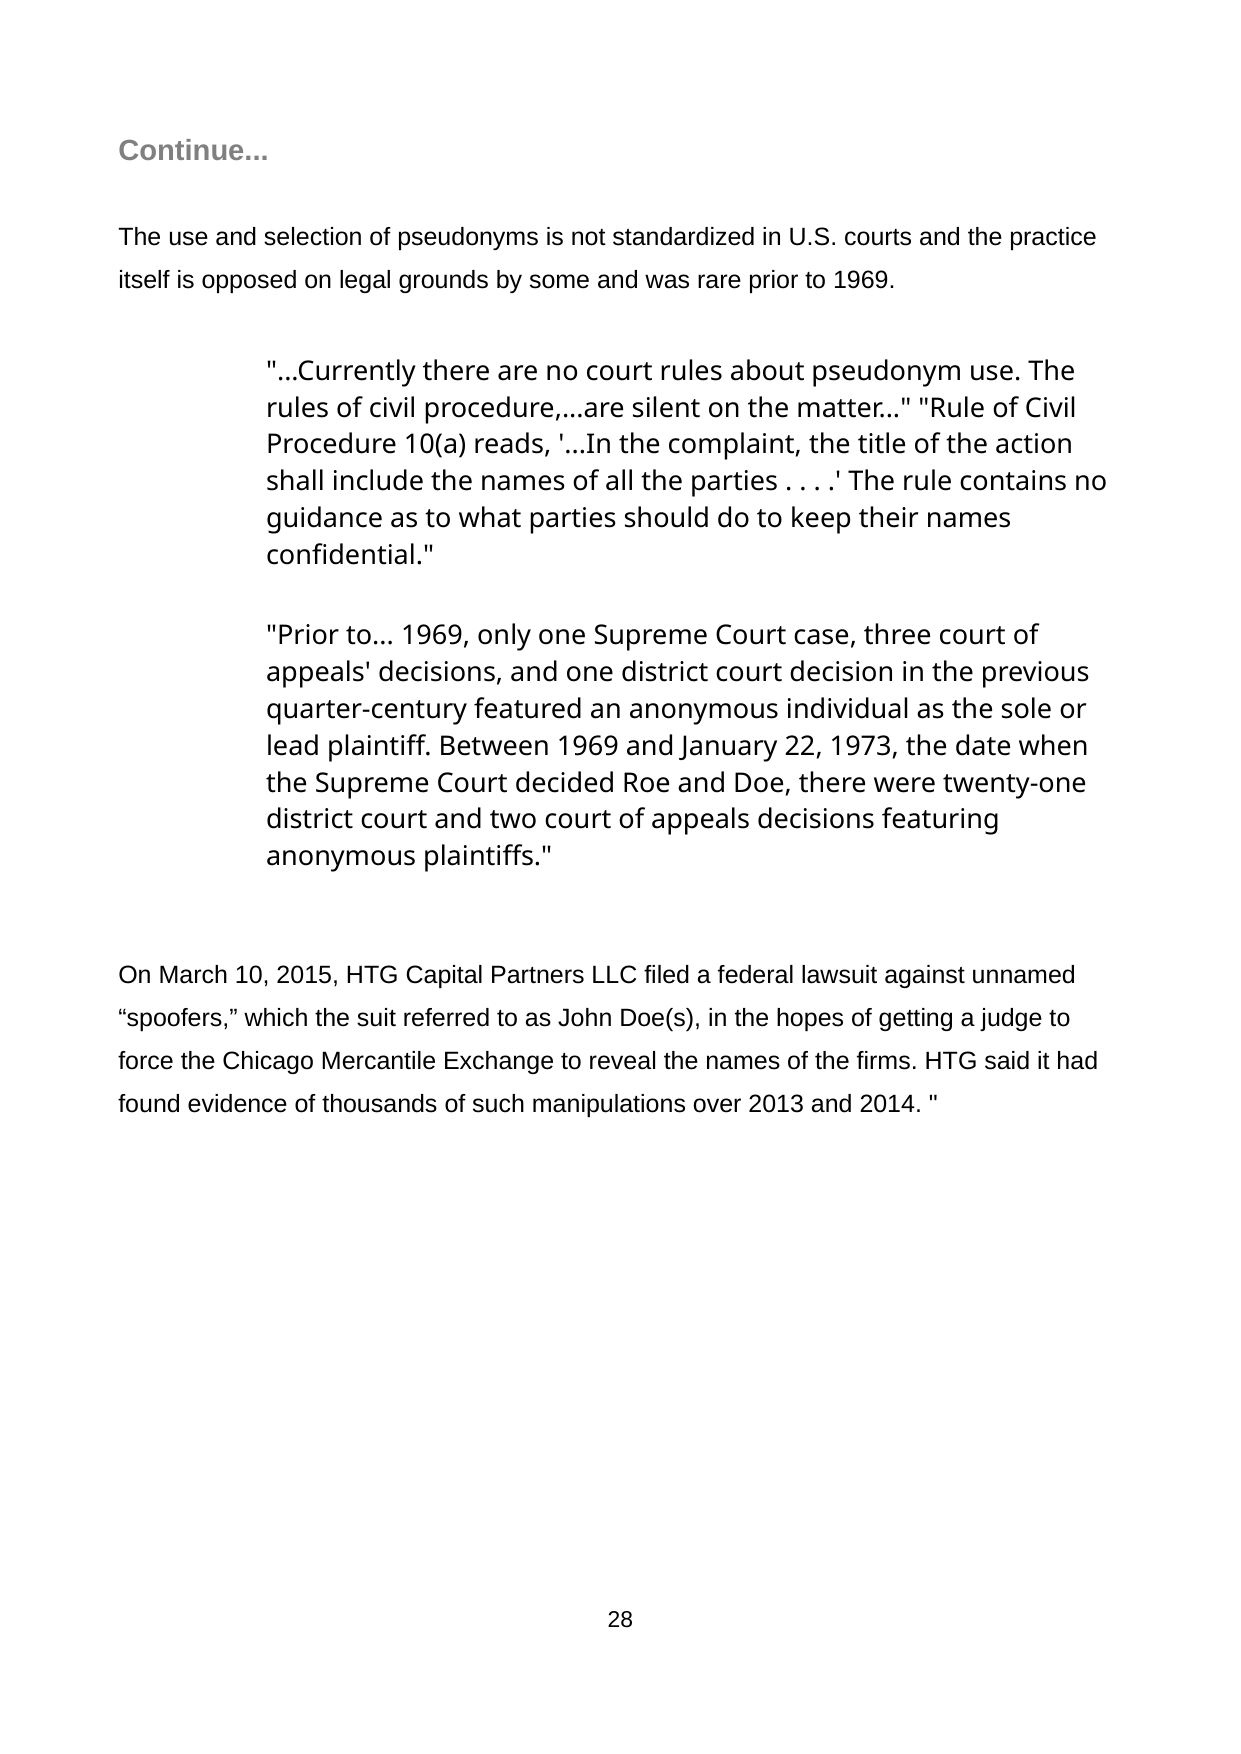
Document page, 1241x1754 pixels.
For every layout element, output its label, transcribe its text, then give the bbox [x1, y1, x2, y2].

text "...Currently there are no court rules about pseudonym use. The rules of civil procedure,...are silent on the matter..." "Rule of Civil Procedure 10(a) reads, '...In the complaint, the title of the action shall include the names of all the parties . . . .' The rule contains no guidance as to what parties should do to keep their names confidential." [266, 351, 1122, 572]
text The use and selection of pseudonyms is not standardized in U.S. courts and the practice itself is opposed on legal grounds by some and was rare prior to 1969. [118, 222, 1122, 294]
text On March 10, 2015, HTG Capital Partners LLC filed a federal lawsuit against unnamed “spoofers,” which the suit referred to as John Doe(s), in the hopes of getting a judge to force the Chicago Mercantile Exchange to reveal the names of the firms. HTG said it had found evidence of thousands of such manipulations over 2013 and 2014. " [118, 960, 1122, 1118]
text "Prior to... 1969, only one Supreme Court case, three court of appeals' decisions, and one district court decision in the previous quarter-century featured an anonymous individual as the sole or lead plaintiff. Between 1969 and January 22, 1973, the date when the Supreme Court decided Roe and Doe, there were twenty-one district court and two court of appeals decisions featuring anonymous plaintiffs." [266, 616, 1122, 874]
subtitle Continue... [118, 133, 1122, 166]
